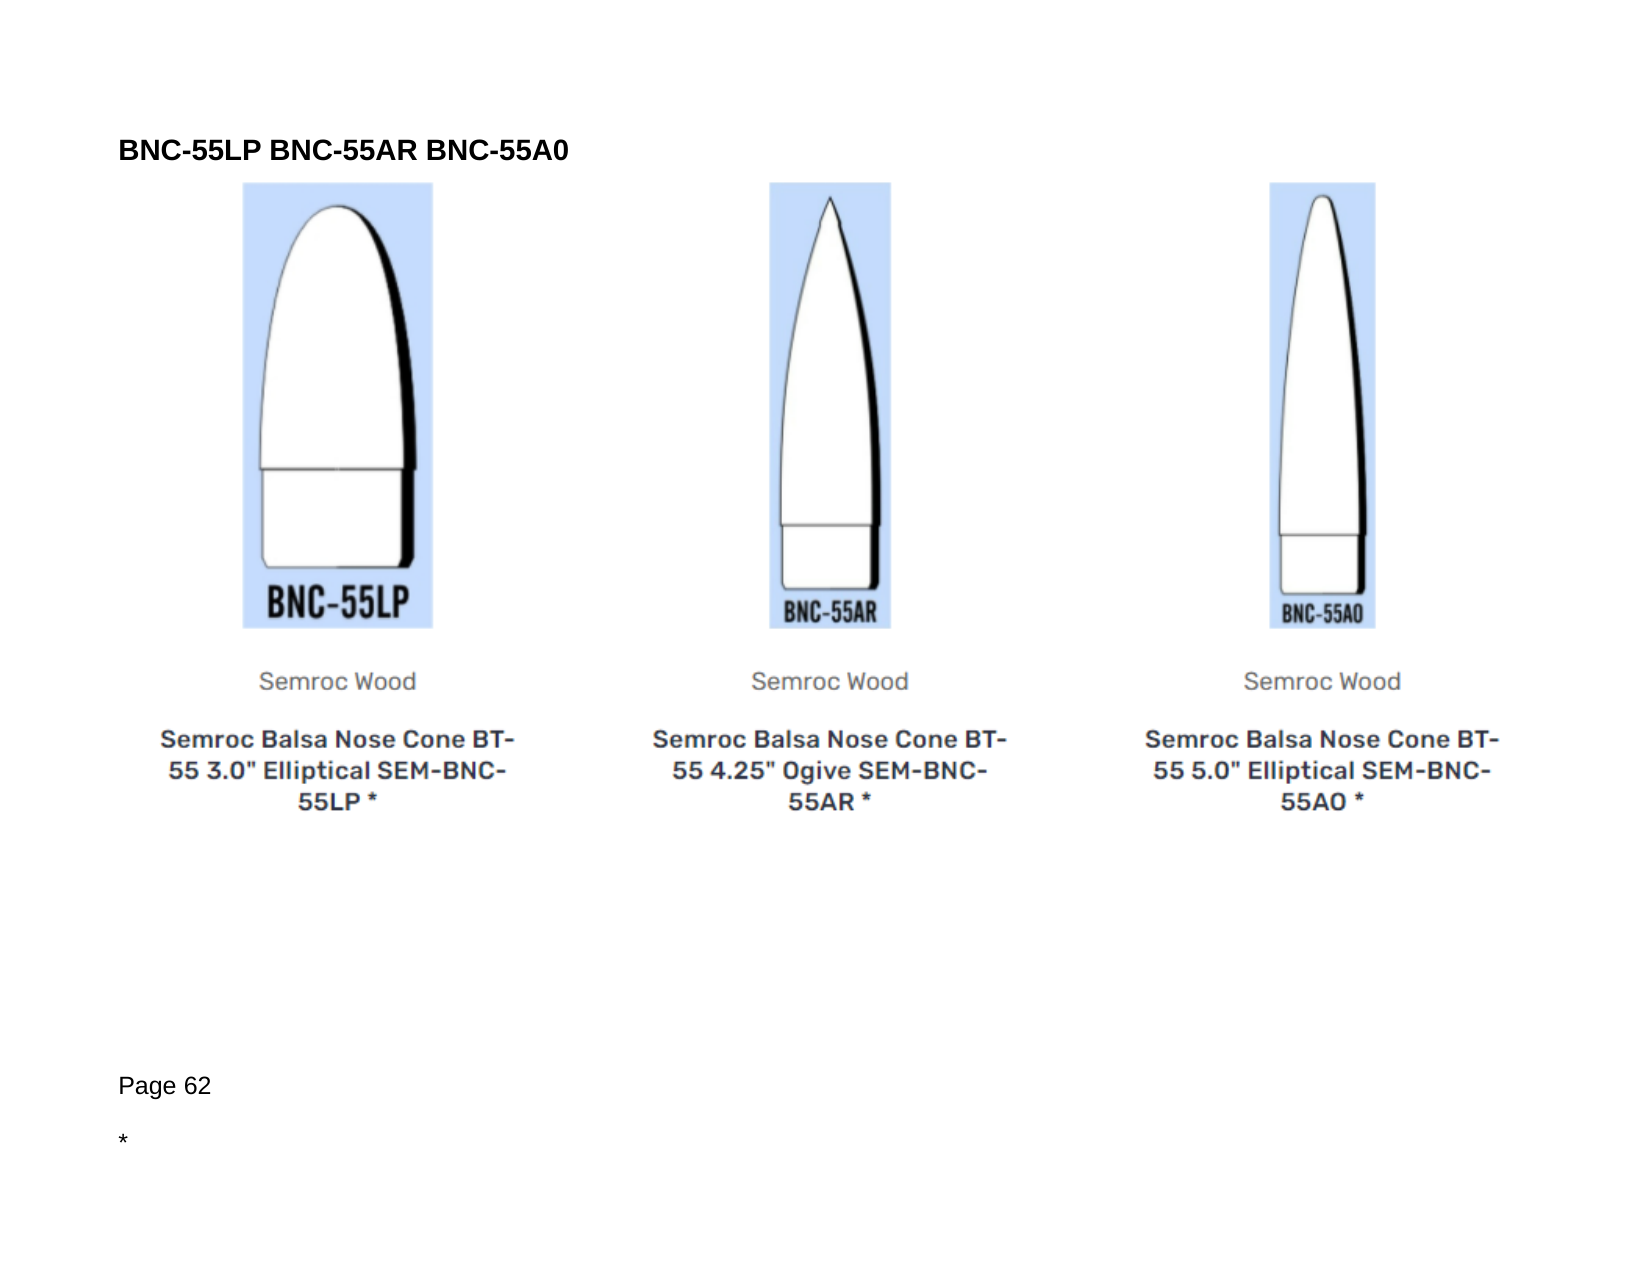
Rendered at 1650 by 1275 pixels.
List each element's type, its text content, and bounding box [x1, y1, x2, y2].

subtitle BNC-55LP BNC-55AR BNC-55A0 [118, 133, 1532, 166]
picture [138, 178, 1512, 820]
